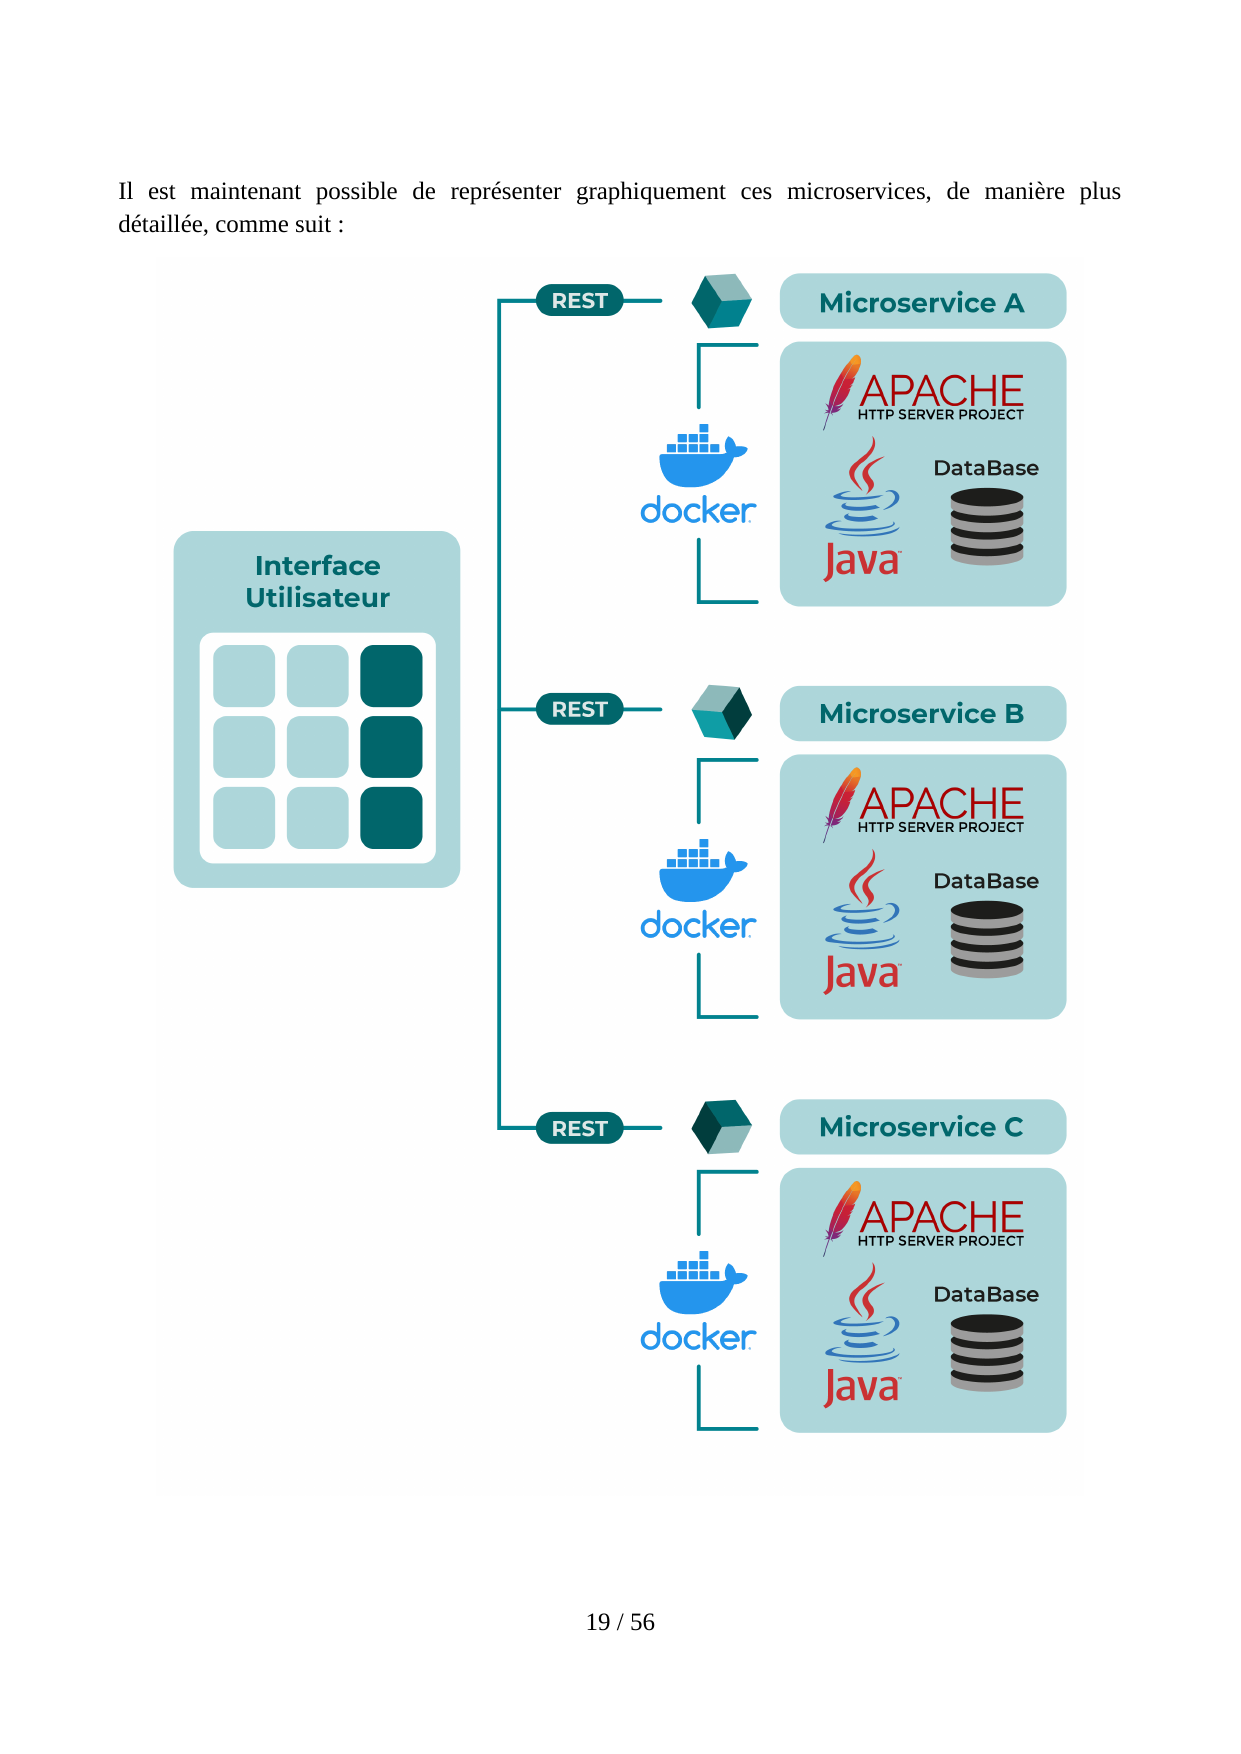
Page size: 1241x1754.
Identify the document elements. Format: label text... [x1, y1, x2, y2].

text Il est maintenant possible de représenter graphiquement ces microservices, de manière plus détaillée, comme suit : [118, 176, 1122, 238]
picture [155, 257, 1085, 1496]
